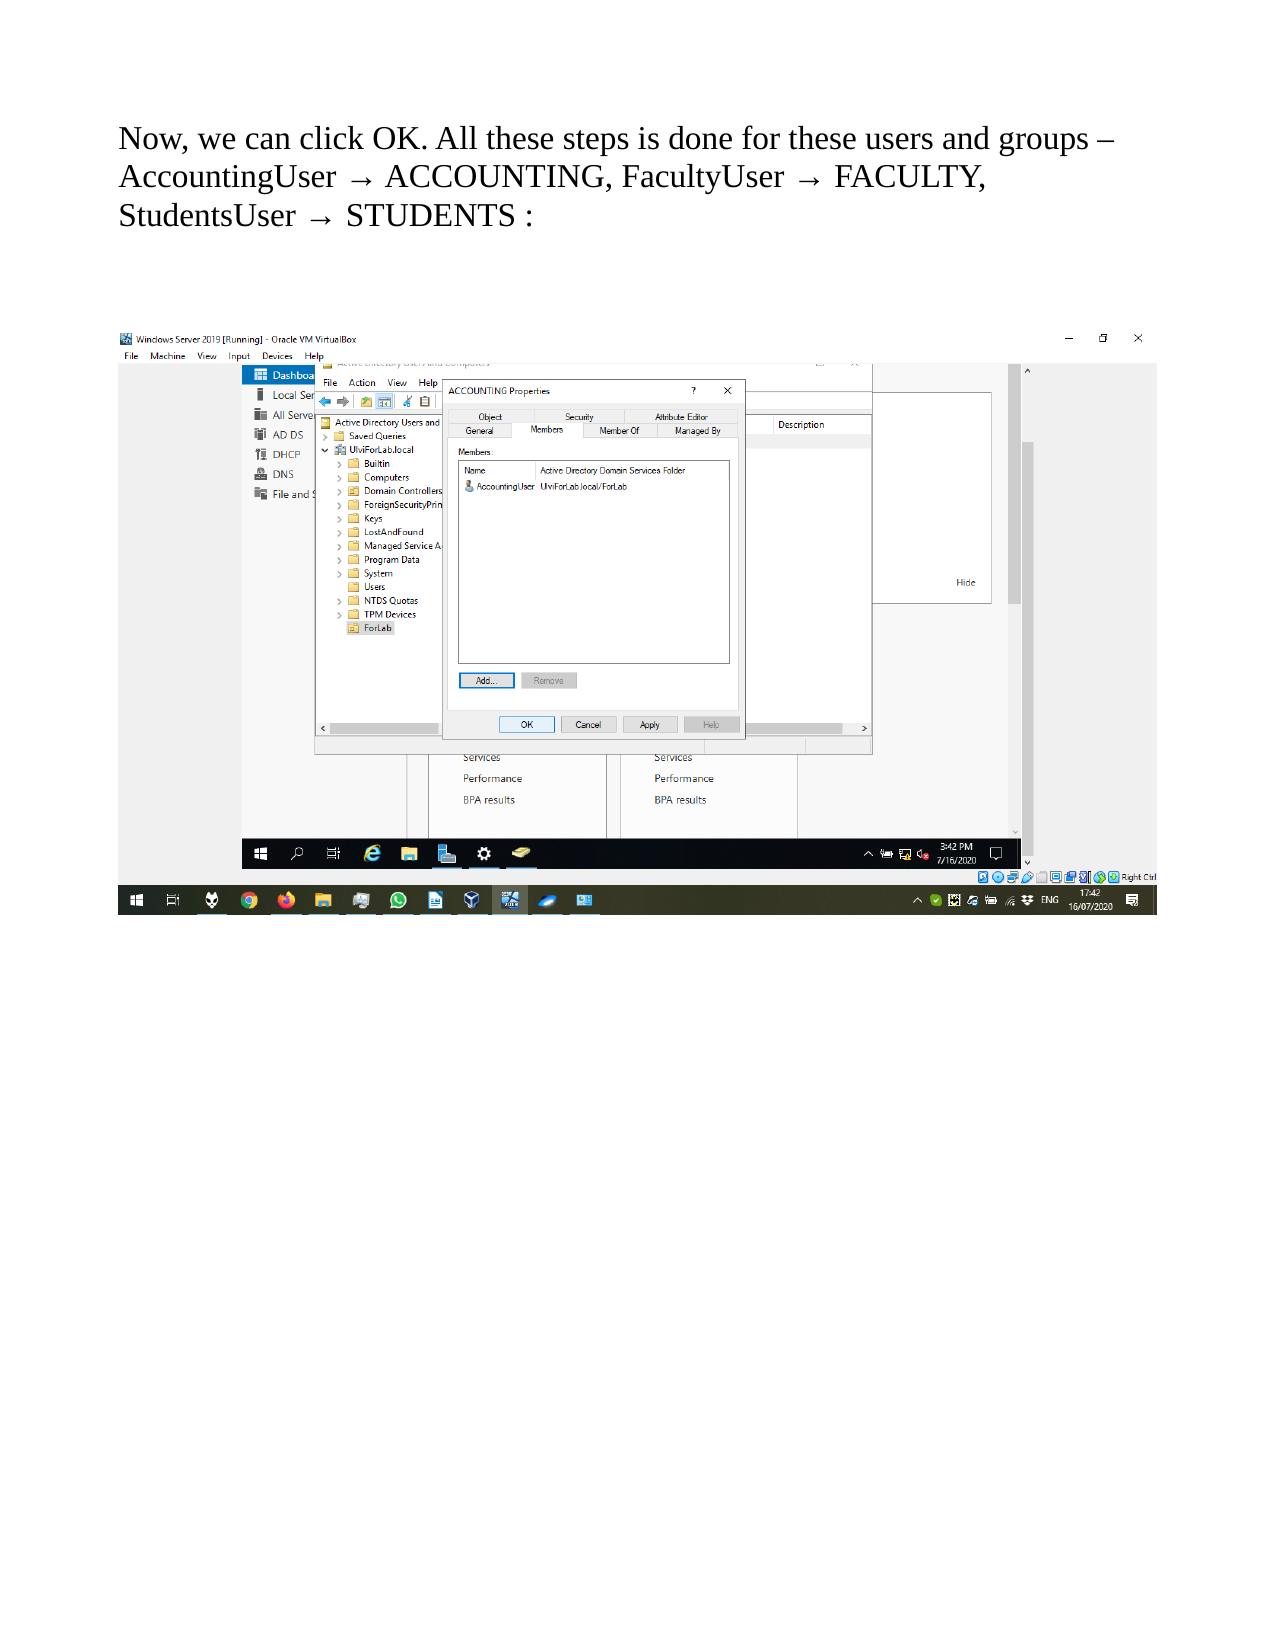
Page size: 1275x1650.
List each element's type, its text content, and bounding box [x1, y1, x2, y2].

text Now, we can click OK. All these steps is done for these users and groups – AccountingUser → ACCOUNTING, FacultyUser → FACULTY, StudentsUser → STUDENTS : [118, 118, 1157, 233]
picture [118, 330, 1157, 915]
